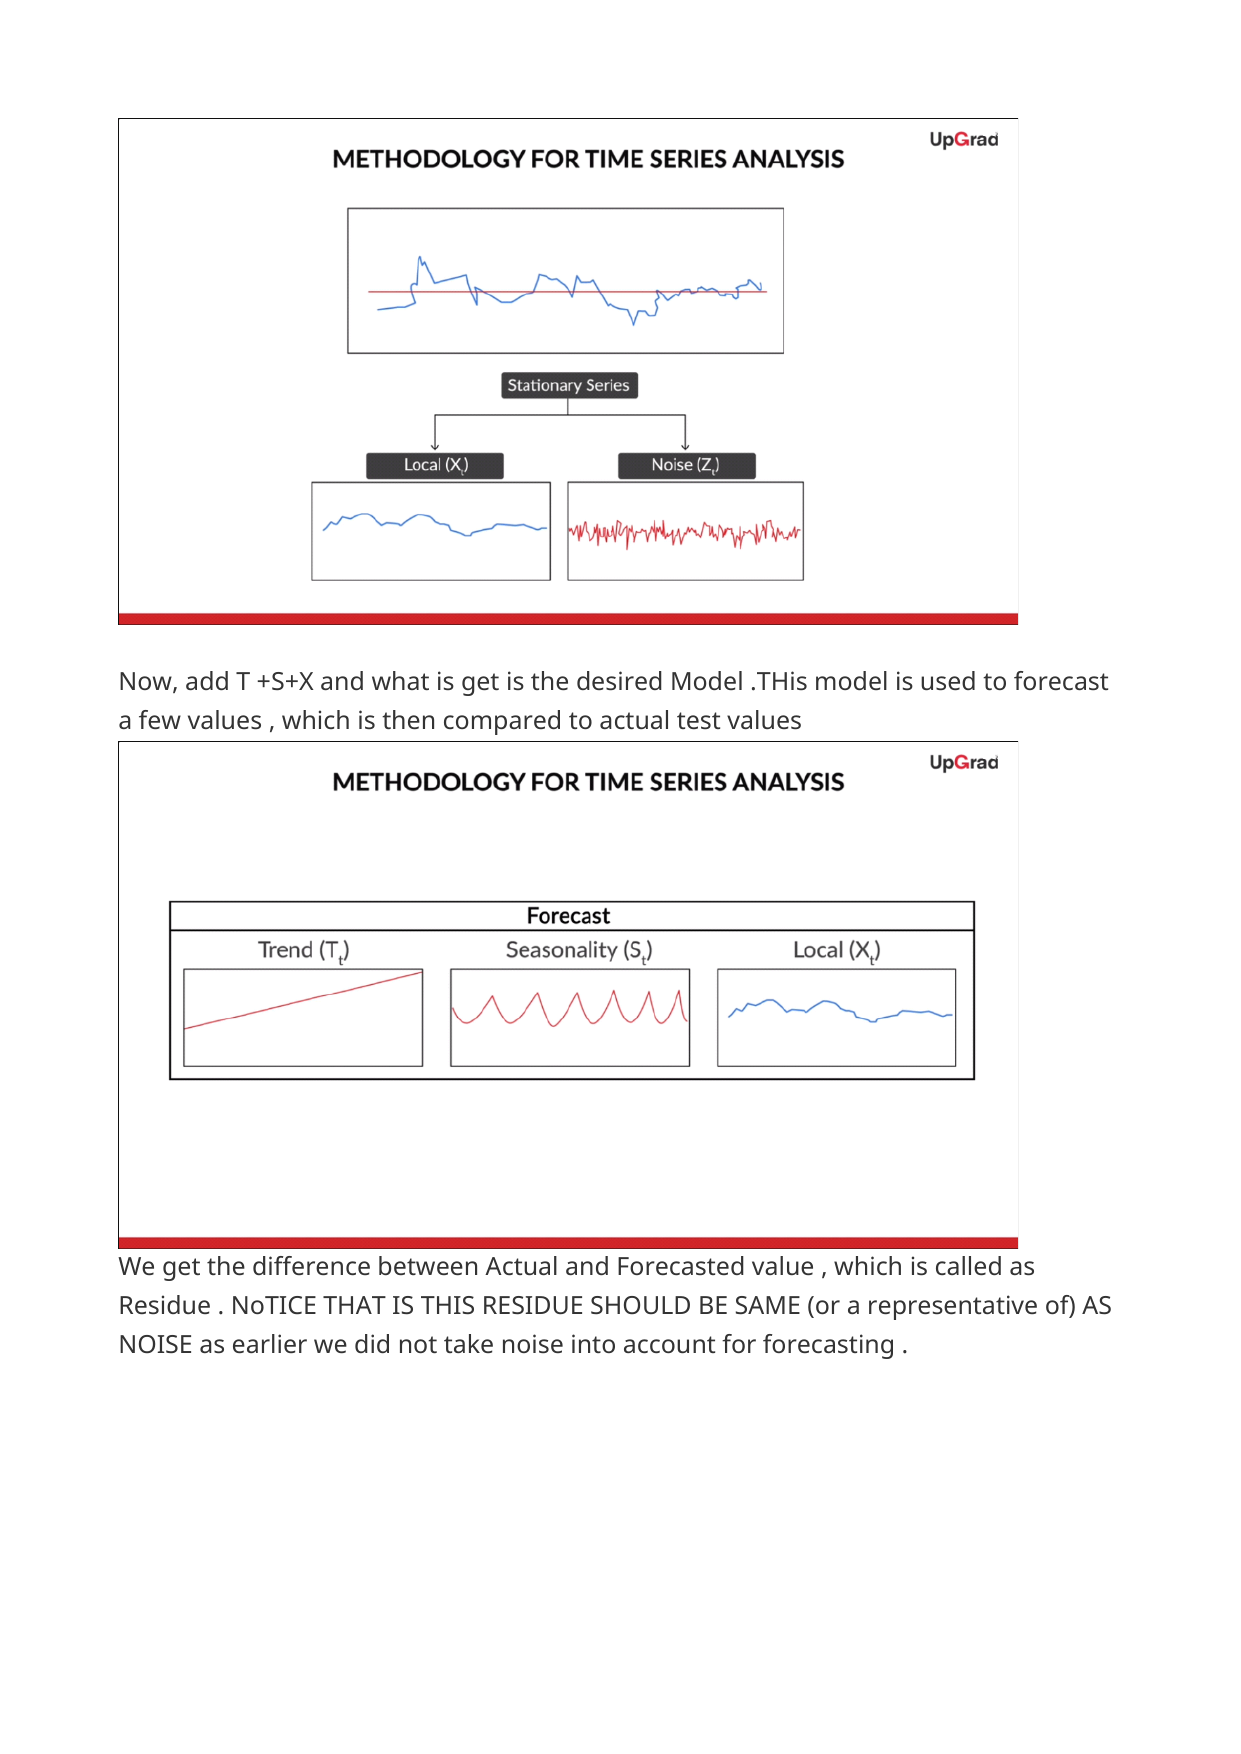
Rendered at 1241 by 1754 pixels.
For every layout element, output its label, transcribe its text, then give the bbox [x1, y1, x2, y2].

text Now, add T +S+X and what is get is the desired Model .THis model is used to forecast a few values , which is then compared to actual test values [118, 663, 1122, 737]
text We get the difference between Actual and Forecasted value , which is called as Residue . NoTICE THAT IS THIS RESIDUE SHOULD BE SAME (or a representative of) AS NOISE as earlier we did not take noise into account for forecasting . [118, 1248, 1122, 1361]
